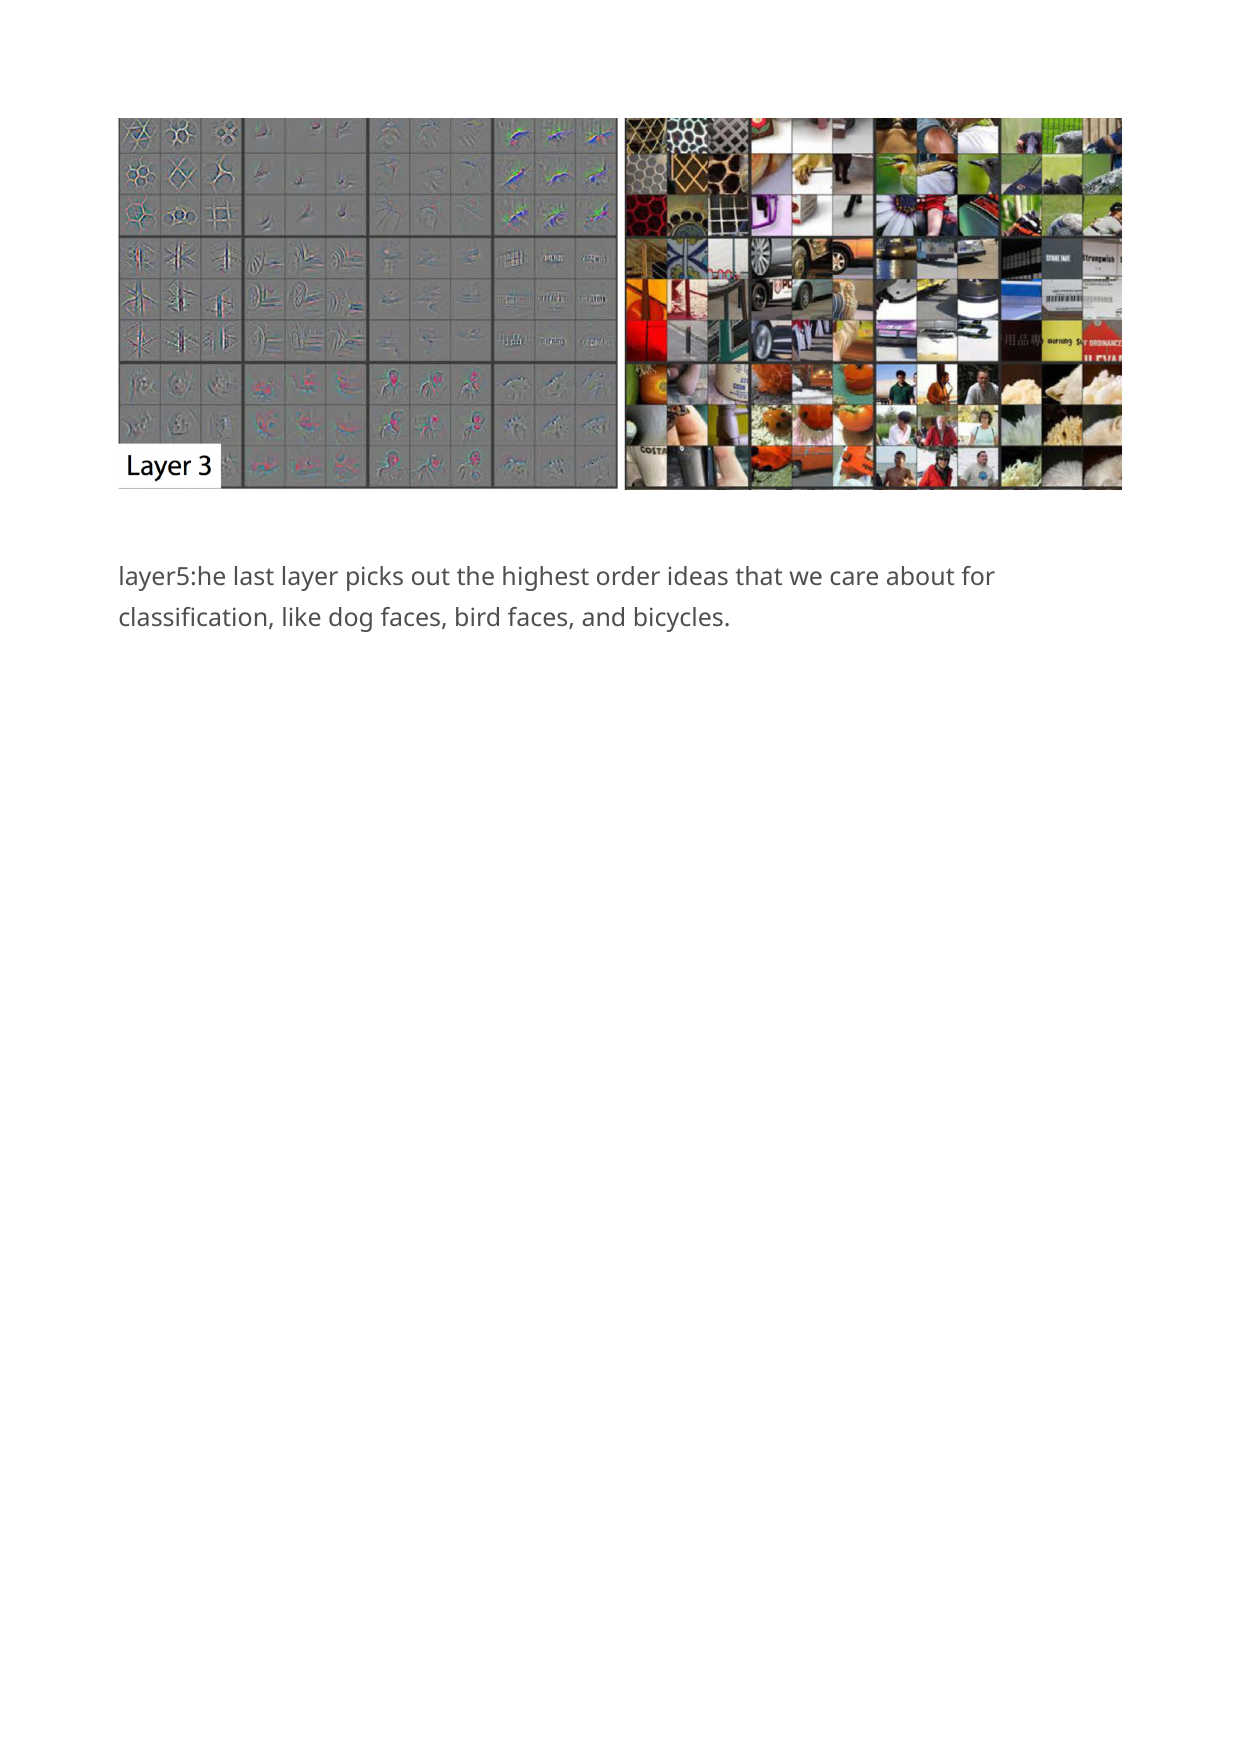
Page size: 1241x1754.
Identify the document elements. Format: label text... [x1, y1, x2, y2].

text layer5:he last layer picks out the highest order ideas that we care about for classification, like dog faces, bird faces, and bicycles. [118, 558, 1122, 633]
